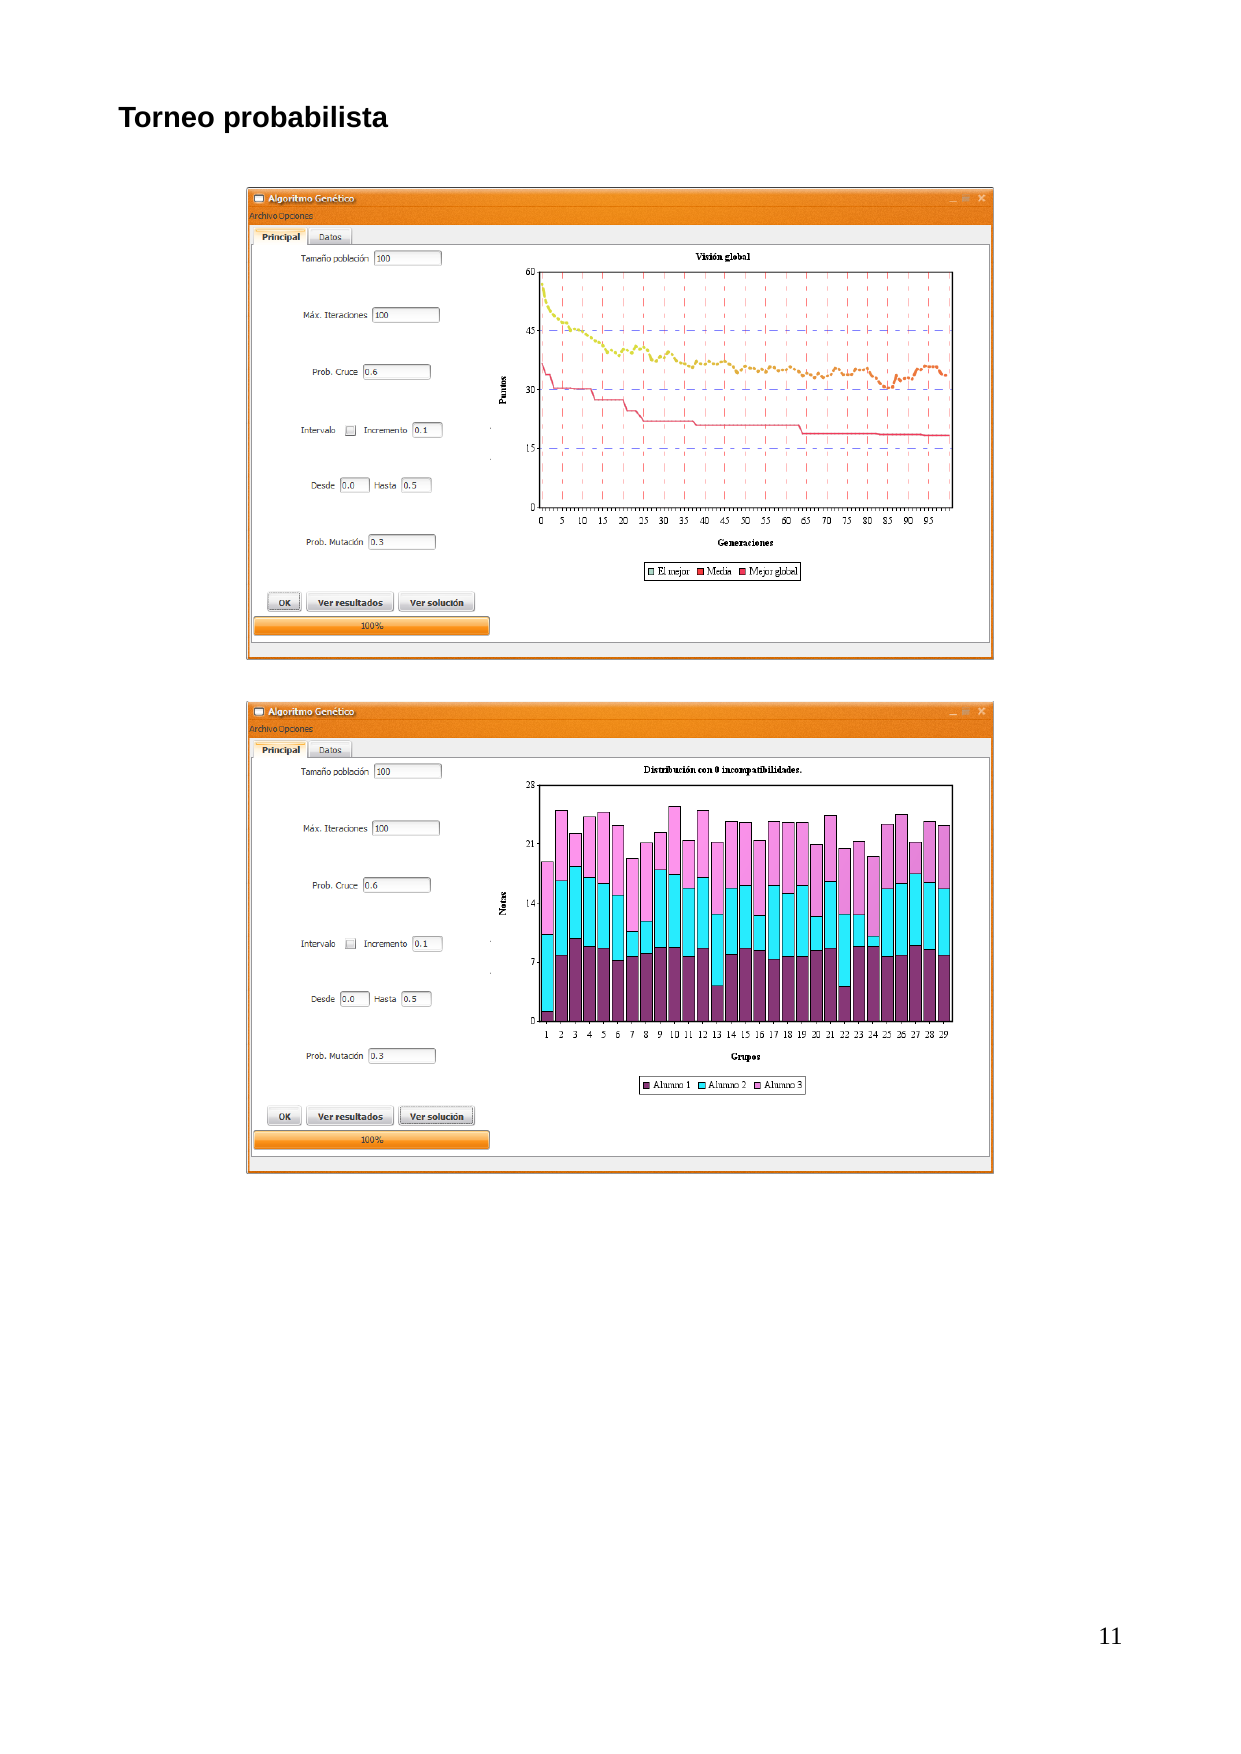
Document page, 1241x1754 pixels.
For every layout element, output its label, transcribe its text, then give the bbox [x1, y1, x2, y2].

subtitle Torneo probabilista [118, 100, 1122, 133]
